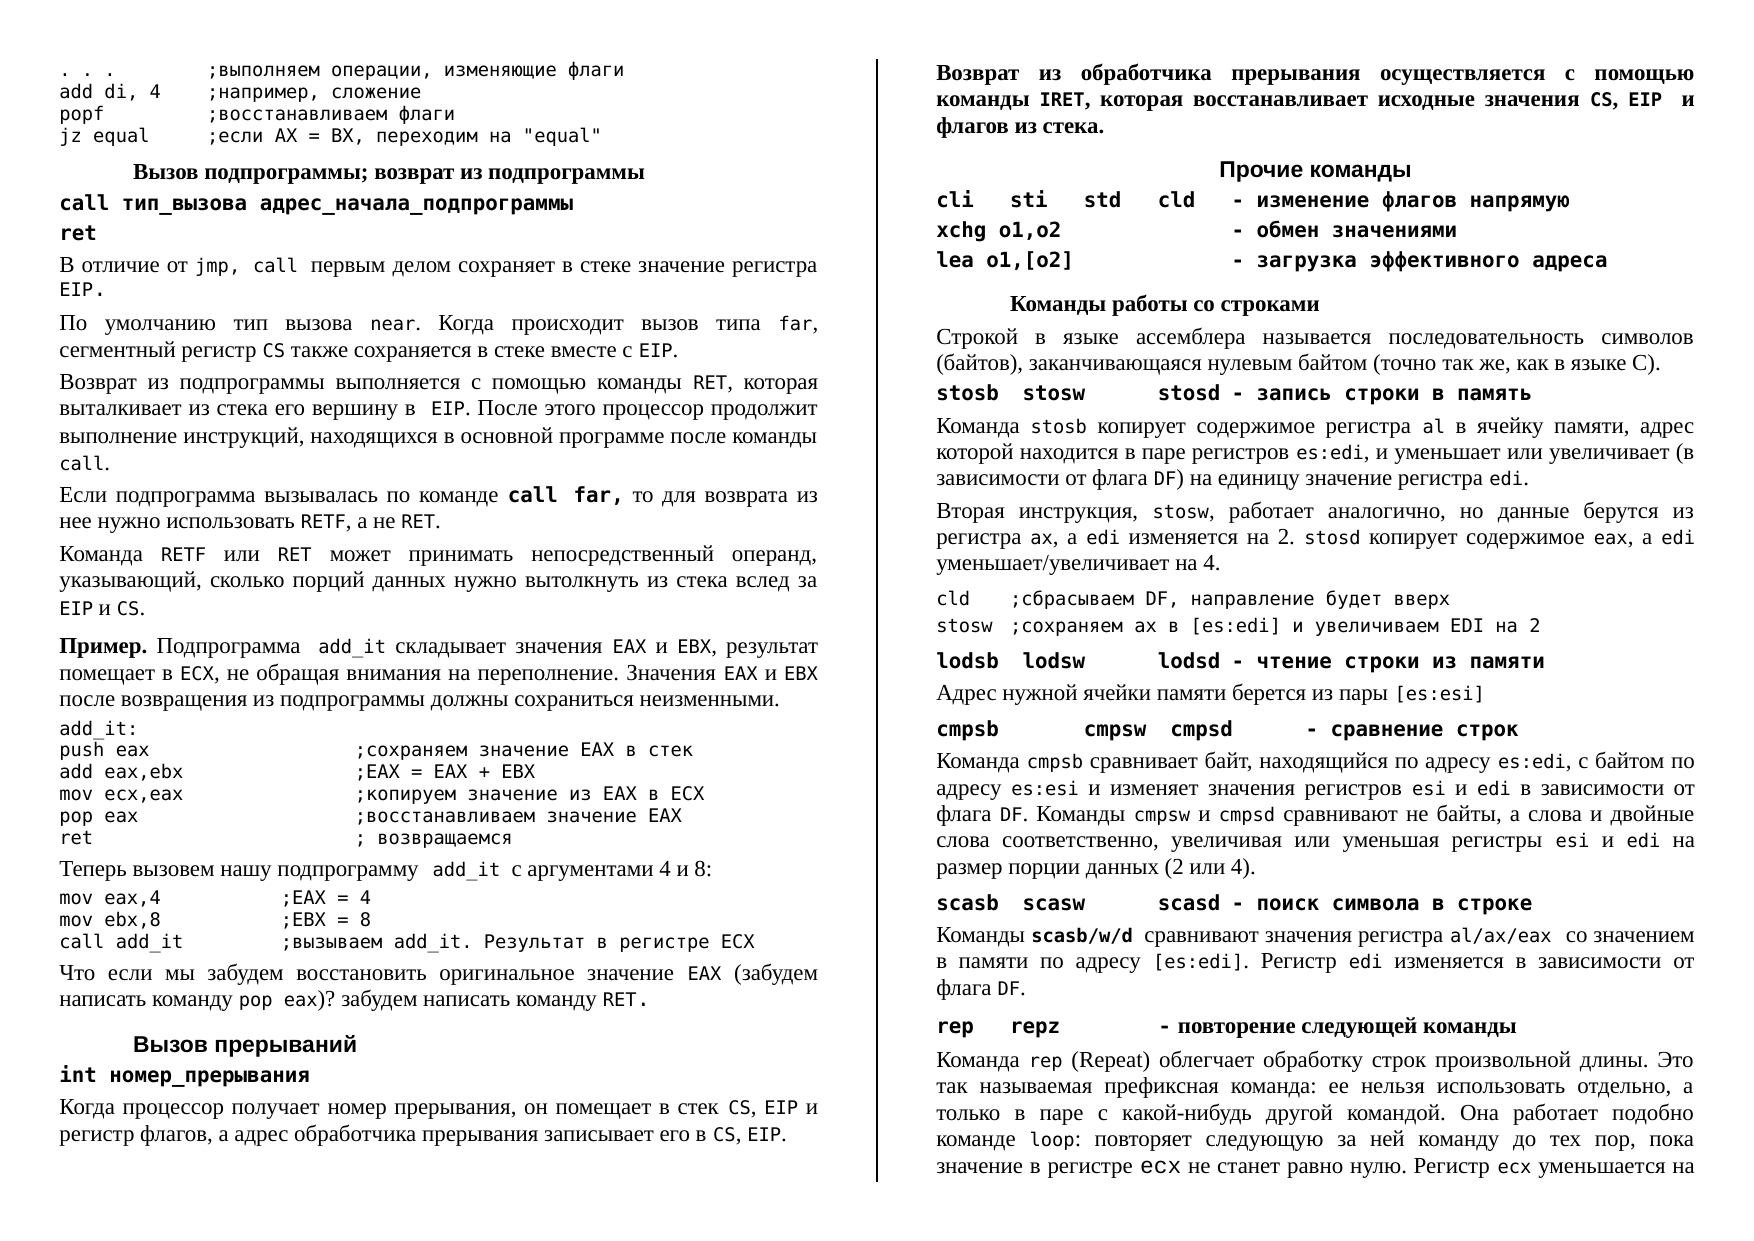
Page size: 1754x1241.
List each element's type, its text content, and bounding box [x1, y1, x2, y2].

text stosw ;сохраняем ax в [es:edi] и увеличиваем EDI на 2 [936, 615, 1695, 637]
text call add_it ;вызываем add_it. Результат в регистре ЕСХ [59, 931, 818, 953]
text lea o1,[o2] - загрузка эффективного адреса [936, 248, 1695, 273]
text mov еах,4 ;ЕАХ = 4 [59, 887, 818, 909]
text Что если мы забудем восстановить оригинальное значение ЕАХ (забудем написать команду pop еах)? забудем написать команду RET. [59, 958, 818, 1013]
text cld ;сбрасываем DF, направление будет вверх [936, 587, 1695, 609]
text Прочие команды [936, 156, 1695, 182]
text Вызов прерываний [59, 1031, 818, 1057]
text scasb scasw scasd - поиск символа в строке [936, 891, 1695, 915]
text jz equal ;если АХ = ВХ, переходим на "equal" [59, 125, 818, 147]
text Вторая инструкция, stosw, работает аналогично, но данные берутся из регистра ax, а edi изменяется на 2. stosd копирует содержимое eax, а edi уменьшает/увеличивает на 4. [936, 497, 1695, 576]
text ret ; возвращаемся [59, 827, 818, 849]
text popf ;восстанавливаем флаги [59, 103, 818, 125]
text ret [59, 221, 818, 245]
text stosb stosw stosd - запись строки в память [936, 381, 1695, 406]
text Возврат из подпрограммы выполняется с помощью команды RET, которая выталкивает из стека его вершину в EIP. После этого процессор продолжит выполнение инструкций, находящихся в основной программе после команды call. [59, 368, 818, 475]
text Команда cmpsb сравнивает байт, находящийся по адресу es:edi, с байтом по адресу es:esi и изменяет значения регистров esi и edi в зависимости от флага DF. Команды cmpsw и cmpsd сравнивают не байты, а слова и двойные слова соответственно, увеличивая или уменьшая регистры esi и edi на размер порции данных (2 или 4). [936, 747, 1695, 879]
text push еах ;сохраняем значение ЕАХ в стек [59, 739, 818, 761]
text call тип_вызова адрес_начала_подпрограммы [59, 191, 818, 215]
text В отличие от jmp, call первым делом сохраняет в стеке значение регистра EIP. [59, 251, 818, 303]
text Команды scasb/w/d сравнивают значения регистра al/ax/eax со значением в памяти по адресу [es:edi]. Регистр edi изменяется в зависимости от флага DF. [936, 921, 1695, 1000]
text pop еах ;восстанавливаем значение ЕАХ [59, 805, 818, 827]
text Команда stosb копирует содержимое регистра al в ячейку памяти, адрес которой находится в паре регистров es:edi, и уменьшает или увеличивает (в зависимости от флага DF) на единицу значение регистра edi. [936, 412, 1695, 491]
text Команды работы со строками [936, 291, 1695, 317]
text Адрес нужной ячейки памяти берется из пары [es:esi] [936, 679, 1695, 706]
text add eax,ebx ;ЕАХ = ЕАХ + ЕВХ [59, 761, 818, 783]
text Строкой в языке ассемблера называется последовательность символов (байтов), заканчивающаяся нулевым байтом (точно так же, как в языке С). [936, 323, 1695, 376]
text . . . ;выполняем операции, изменяющие флаги [59, 59, 818, 81]
text mov есх,еах ;копируем значение из ЕАХ в ЕСХ [59, 783, 818, 805]
text rep repz - повторение следующей команды [936, 1012, 1695, 1040]
text int номер_прерывания [59, 1063, 818, 1087]
text cmpsb cmpsw cmpsd - сравнение строк [936, 717, 1695, 742]
text Если подпрограмма вызывалась по команде call far, то для возврата из нее нужно использовать RETF, а не RET. [59, 481, 818, 534]
text Пример. Подпрограмма add_it складывает значения ЕАХ и ЕВХ, результат помещает в ЕСХ, не обращая внимания на переполнение. Значения ЕАХ и ЕВХ после возвращения из подпрограммы должны сохраниться неизменными. [59, 632, 818, 712]
text Команда rep (Repeat) облегчает обработку строк произвольной длины. Это так называемая префиксная команда: ее нельзя использовать отдельно, а только в паре с какой-нибудь другой командой. Она работает подобно команде loop: повторяет следующую за ней команду до тех пор, пока значение в регистре ecx не станет равно нулю. Регистр ecx уменьшается на [936, 1046, 1695, 1180]
text add_it: [59, 717, 818, 739]
text cli sti std cld - изменение флагов напрямую [936, 188, 1695, 212]
text add di, 4 ;например, сложение [59, 81, 818, 103]
text Теперь вызовем нашу подпрограмму add_it с аргументами 4 и 8: [59, 855, 818, 881]
text По умолчанию тип вызова near. Когда происходит вызов типа far, сегментный регистр CS также сохраняется в стеке вместе с EIP. [59, 309, 818, 362]
text Команда RETF или RET может принимать непосредственный операнд, указывающий, сколько порций данных нужно вытолкнуть из стека вслед за EIP и CS. [59, 540, 818, 621]
text xchg o1,o2 - обмен значениями [936, 218, 1695, 243]
text Возврат из обработчика прерывания осуществляется с помощью команды IRET, которая восстанавливает исходные значения CS, ЕIР и флагов из стека. [936, 59, 1695, 138]
text lodsb lodsw lodsd - чтение строки из памяти [936, 649, 1695, 673]
text Когда процессор получает номер прерывания, он помещает в стек CS, ЕIР и регистр флагов, а адрес обработчика прерывания записывает его в CS, ЕIР. [59, 1093, 818, 1146]
text mov ebx,8 ;ЕВХ = 8 [59, 909, 818, 931]
text Вызов подпрограммы; возврат из подпрограммы [59, 158, 818, 185]
